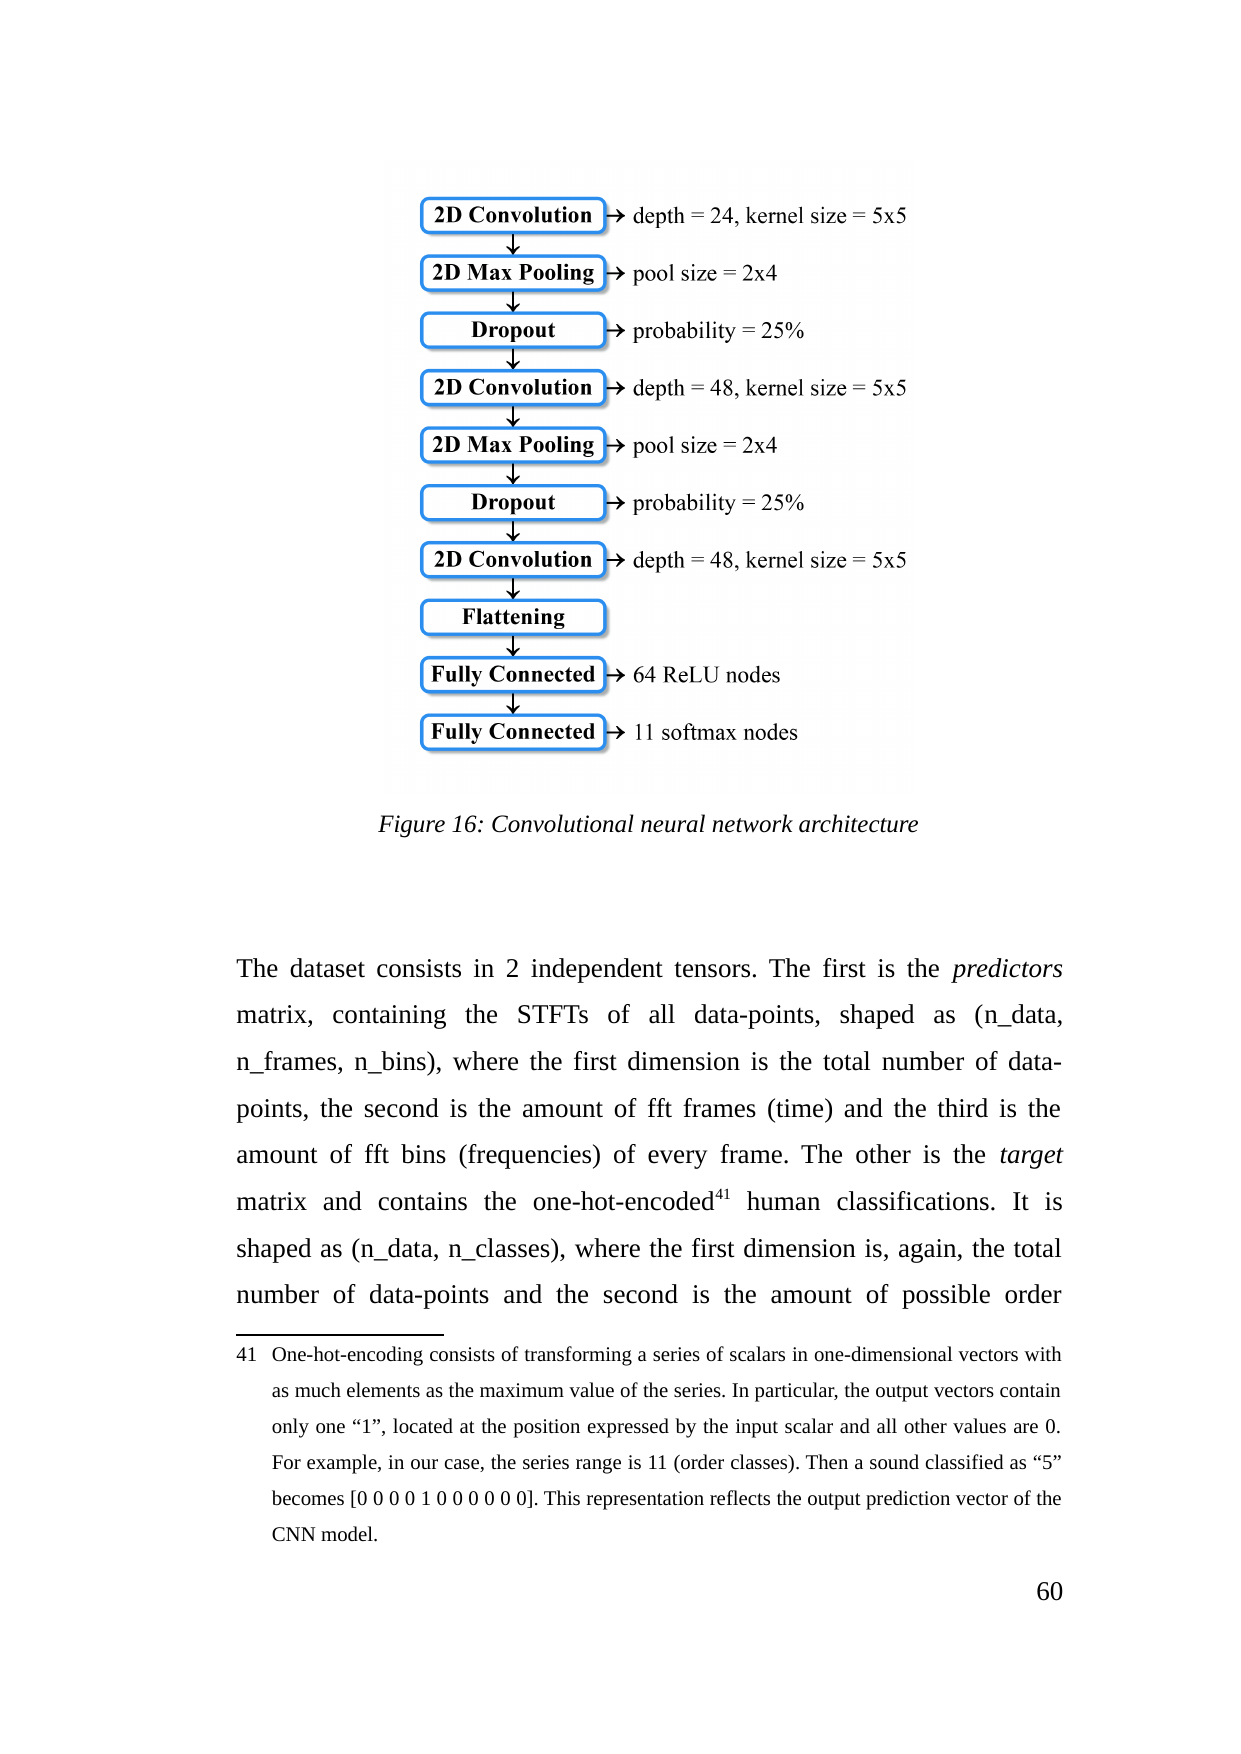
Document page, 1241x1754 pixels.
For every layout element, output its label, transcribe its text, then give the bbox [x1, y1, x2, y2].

text One-hot-encoding consists of transforming a series of scalars in one-dimensional vectors with as much elements as the maximum value of the series. In particular, the output vectors contain only one “1”, located at the position expressed by the input scalar and all other values are 0. For example, in our case, the series range is 11 (order classes). Then a sound classified as “5” becomes [0 0 0 0 1 0 0 0 0 0 0]. This representation reflects the output prediction vector of the CNN model. [236, 1341, 1063, 1546]
text The dataset consists in 2 independent tensors. The first is the predictors matrix, containing the STFTs of all data-points, shaped as (n_data, n_frames, n_bins), where the first dimension is the total number of data-points, the second is the amount of fft frames (time) and the third is the amount of fft bins (frequencies) of every frame. The other is the target matrix and contains the one-hot-encoded human classifications. It is shaped as (n_data, n_classes), where the first dimension is, again, the total number of data-points and the second is the amount of possible order [236, 952, 1063, 1309]
picture [384, 160, 916, 795]
text Figure 16: Convolutional neural network architecture [236, 160, 1063, 837]
